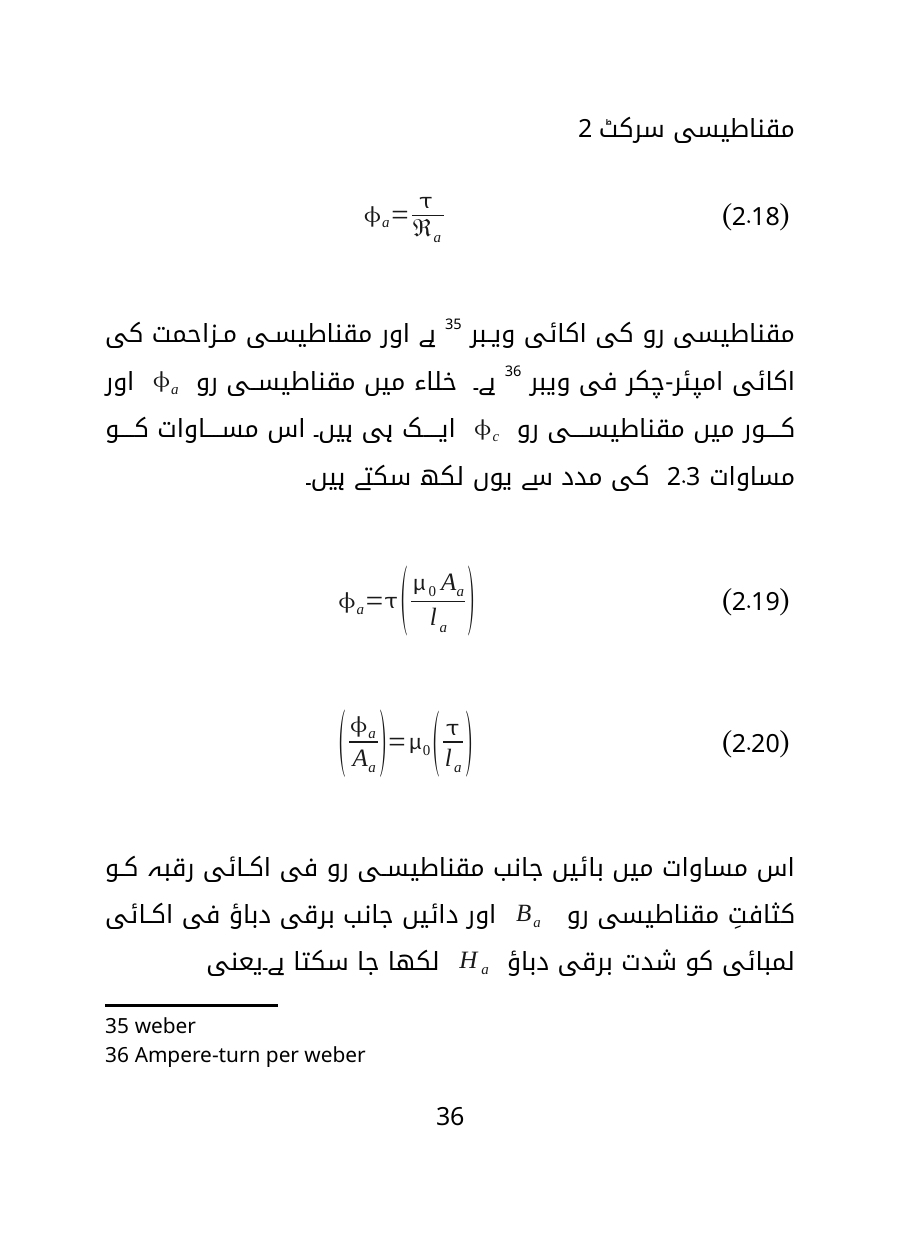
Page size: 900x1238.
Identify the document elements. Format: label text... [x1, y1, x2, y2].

text اس مساوات میں بائیں جانب مقناطیسی رو فی اکائی رقبہ کو کثافتِ مقناطیسی رو اور دائیں جانب برقی دباؤ فی اکائی لمبائی کو شدت برقی دباؤلکھا جا سکتا ہے۔یعنی [105, 844, 795, 986]
table_header [105, 703, 699, 797]
table_header [105, 559, 700, 656]
table_header (2.19) [700, 559, 795, 656]
text مقناطیسی رو کی اکائی ویبر ہے اور مقناطیسی مزاحمت کی اکائی امپئر-چکر فی ویبر ہے۔ خلاء میں مقناطیسی رواور کور میں مقناطیسی روایک ہی ہیں۔ اس مساوات کو مساوات 2.3 کی مدد سے یوں لکھ سکتے ہیں۔ [105, 311, 795, 500]
table_header (2.20) [699, 703, 795, 797]
table_header (2.18) [694, 183, 795, 264]
text Ampere-turn per weber [105, 1040, 795, 1068]
text weber [105, 1012, 795, 1040]
table_header [105, 183, 694, 264]
